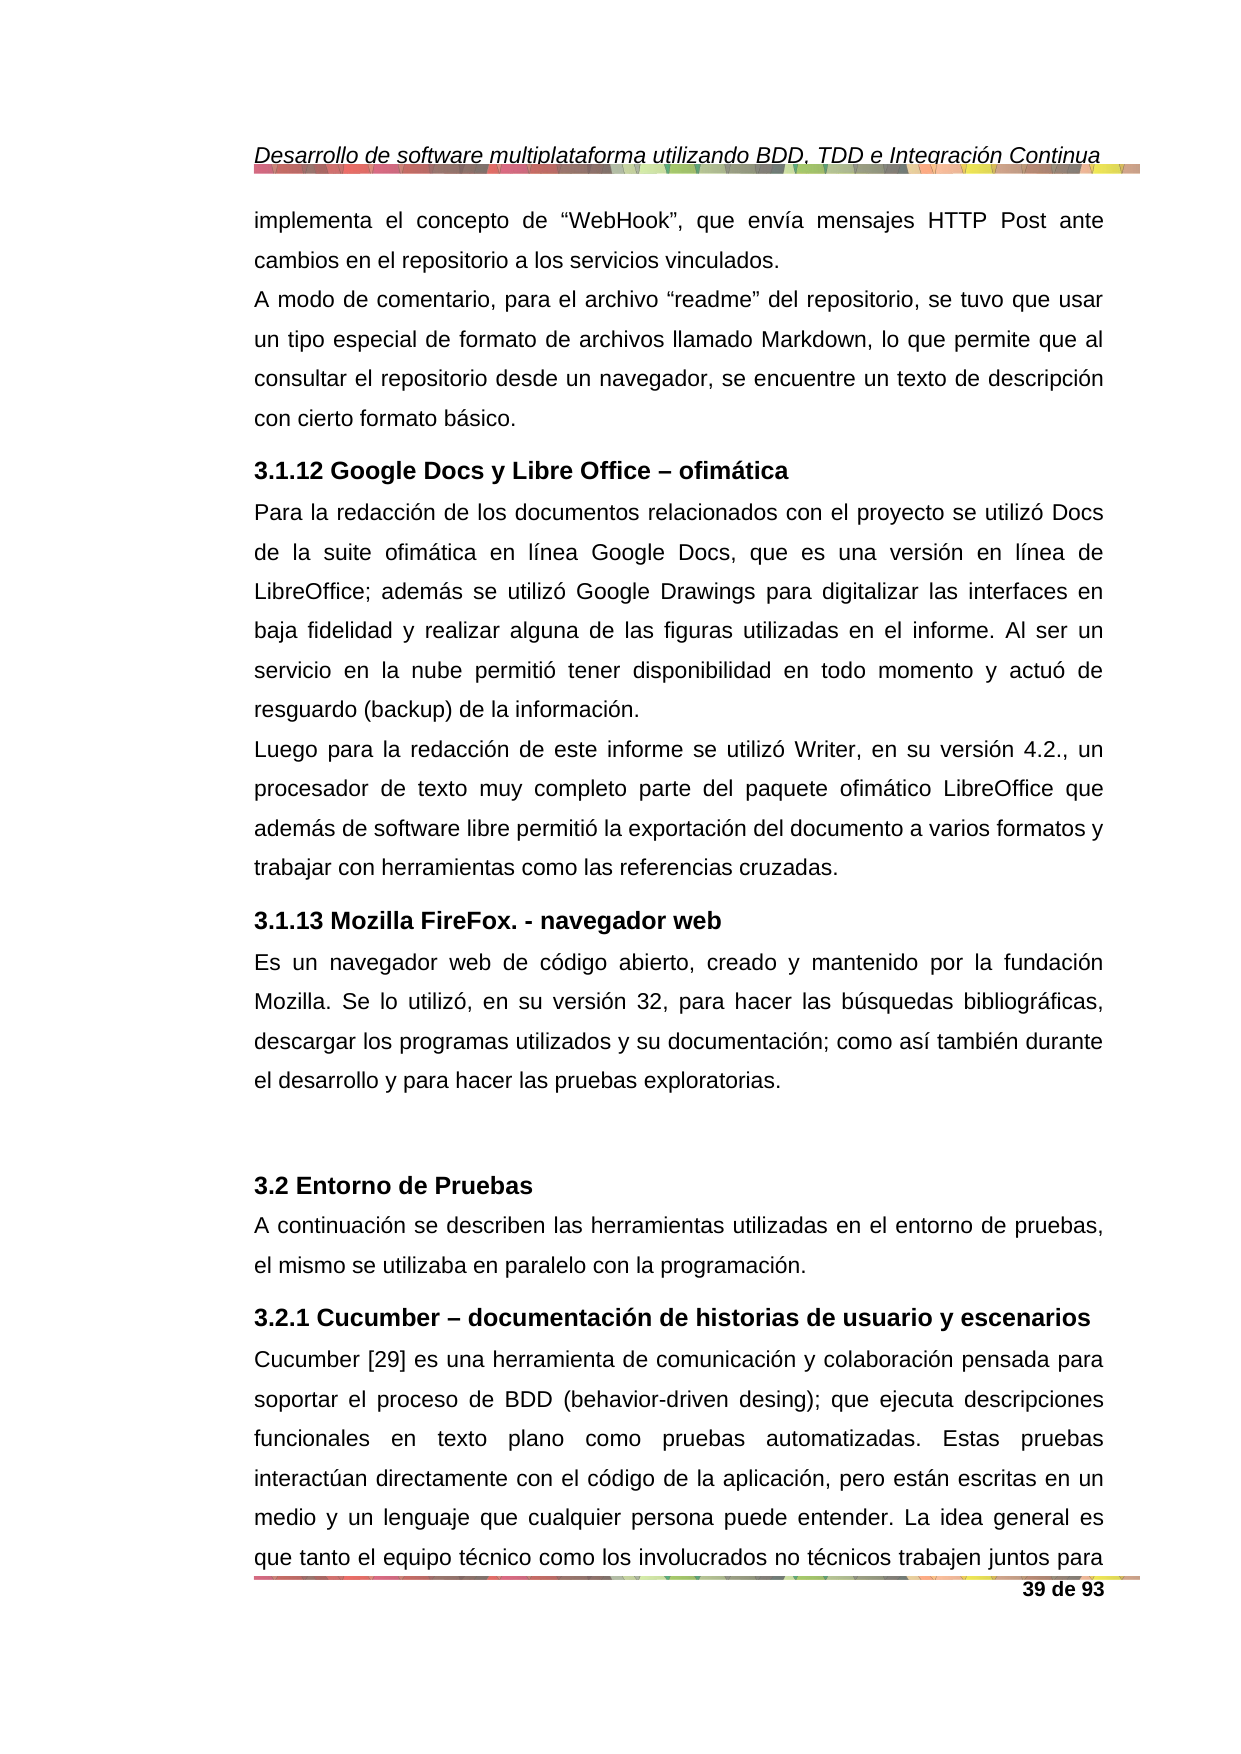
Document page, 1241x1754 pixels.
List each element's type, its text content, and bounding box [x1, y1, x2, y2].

text A modo de comentario, para el archivo “readme” del repositorio, se tuvo que usar un tipo especial de formato de archivos llamado Markdown, lo que permite que al consultar el repositorio desde un navegador, se encuentre un texto de descripción con cierto formato básico. [254, 286, 1104, 431]
text Luego para la redacción de este informe se utilizó Writer, en su versión 4.2., un procesador de texto muy completo parte del paquete ofimático LibreOffice que además de software libre permitió la exportación del documento a varios formatos y trabajar con herramientas como las referencias cruzadas. [254, 736, 1104, 881]
subtitle 3.2 Entorno de Pruebas [254, 1171, 1104, 1200]
text Cucumber [29] es una herramienta de comunicación y colaboración pensada para soportar el proceso de BDD (behavior-driven desing); que ejecuta descripciones funcionales en texto plano como pruebas automatizadas. Estas pruebas interactúan directamente con el código de la aplicación, pero están escritas en un medio y un lenguaje que cualquier persona puede entender. La idea general es que tanto el equipo técnico como los involucrados no técnicos trabajen juntos para [254, 1346, 1104, 1570]
list 3.1.13 Mozilla FireFox. - navegador web [254, 906, 1104, 934]
text implementa el concepto de “WebHook”, que envía mensajes HTTP Post ante cambios en el repositorio a los servicios vinculados. [254, 207, 1104, 273]
text Para la redacción de los documentos relacionados con el proyecto se utilizó Docs de la suite ofimática en línea Google Docs, que es una versión en línea de LibreOffice; además se utilizó Google Drawings para digitalizar las interfaces en baja fidelidad y realizar alguna de las figuras utilizadas en el informe. Al ser un servicio en la nube permitió tener disponibilidad en todo momento y actuó de resguardo (backup) de la información. [254, 499, 1104, 723]
list 3.1.12 Google Docs y Libre Office – ofimática [254, 456, 1104, 485]
text A continuación se describen las herramientas utilizadas en el entorno de pruebas, el mismo se utilizaba en paralelo con la programación. [254, 1212, 1104, 1278]
text Es un navegador web de código abierto, creado y mantenido por la fundación Mozilla. Se lo utilizó, en su versión 32, para hacer las búsquedas bibliográficas, descargar los programas utilizados y su documentación; como así también durante el desarrollo y para hacer las pruebas exploratorias. [254, 949, 1104, 1093]
text 3.2.1 Cucumber – documentación de historias de usuario y escenarios [254, 1303, 1104, 1332]
